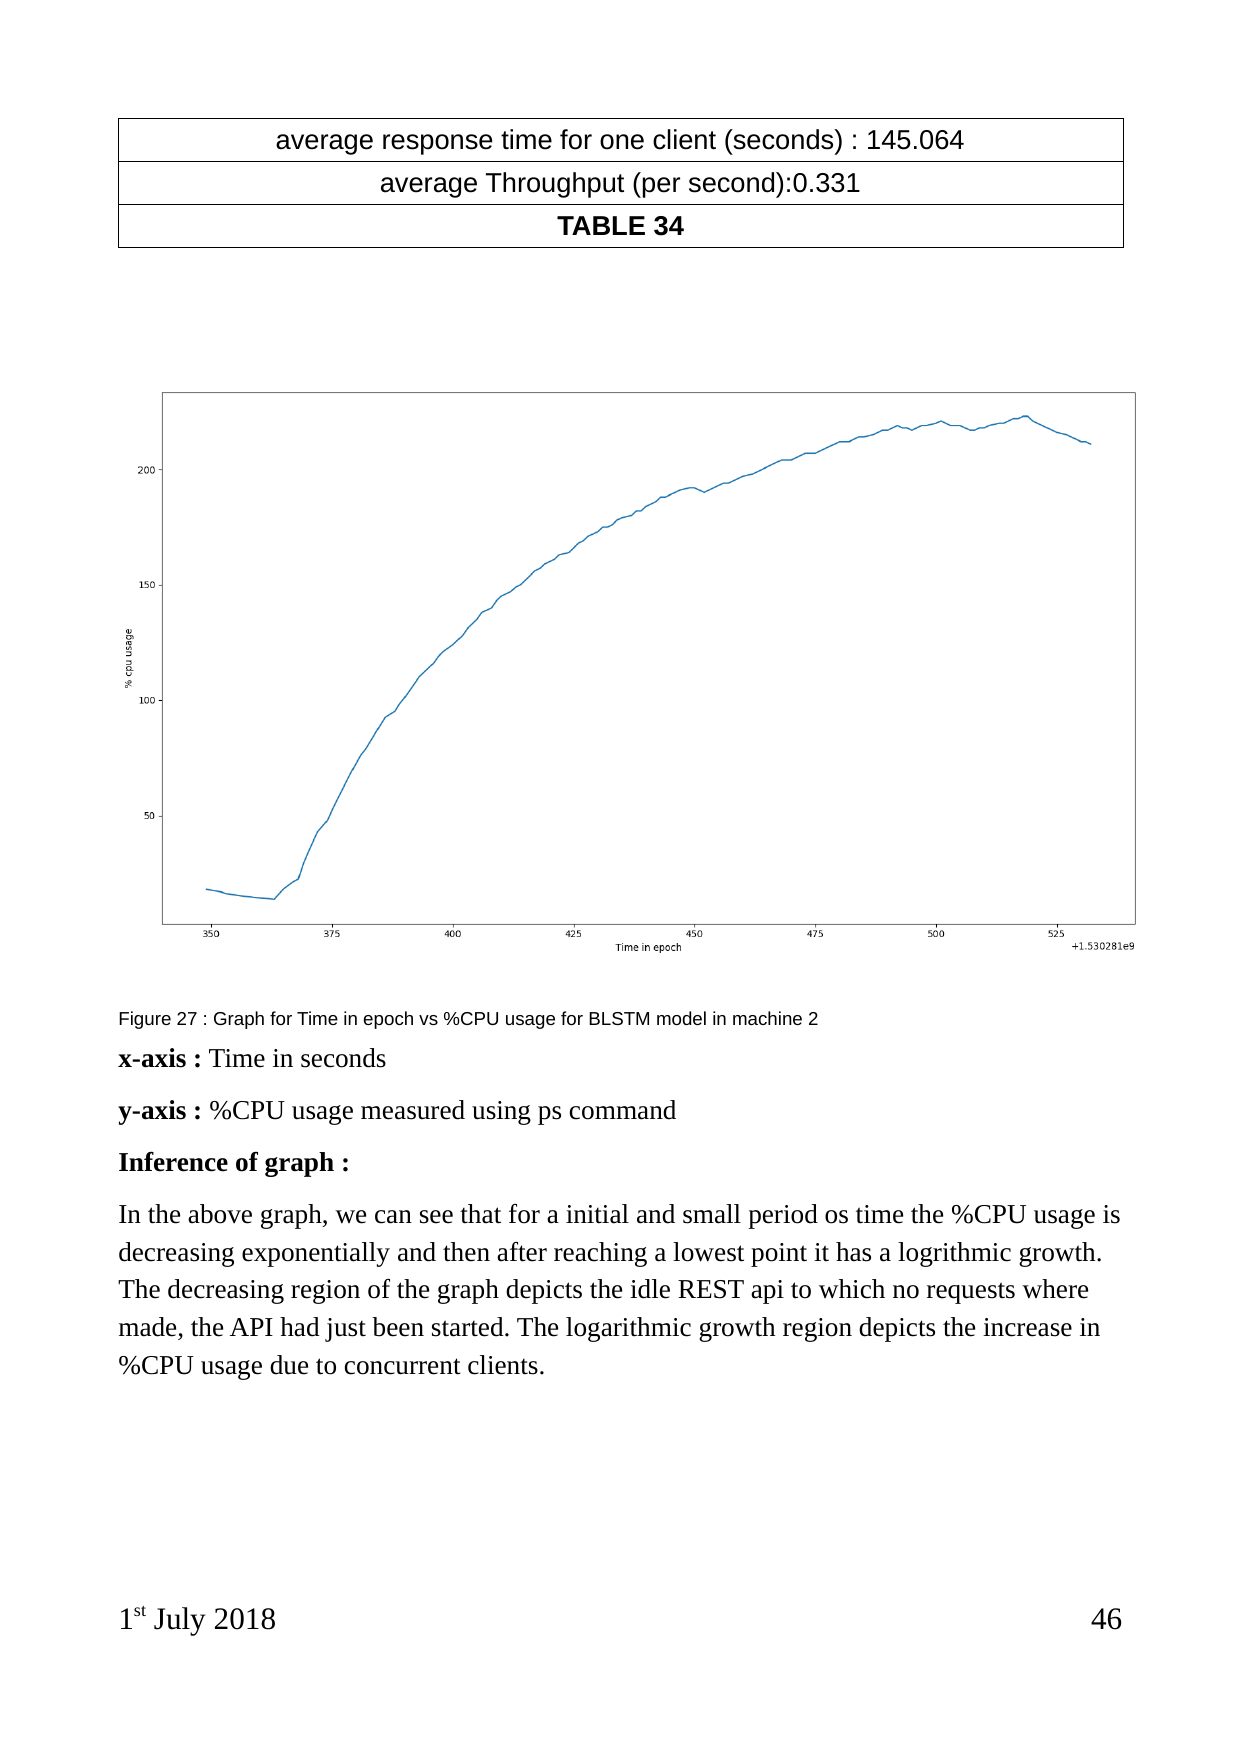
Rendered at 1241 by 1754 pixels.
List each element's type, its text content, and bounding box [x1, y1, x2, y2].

table_cell average response time for one client (seconds) : 145.064 [119, 119, 1123, 161]
text x-axis : Time in seconds [118, 1042, 1122, 1073]
text In the above graph, we can see that for a initial and small period os time the %CPU usage is decreasing exponentially and then after reaching a lowest point it has a logrithmic growth. The decreasing region of the graph depicts the idle REST api to which no requests where made, the API had just been started. The logarithmic growth region depicts the increase in %CPU usage due to concurrent clients. [118, 1198, 1122, 1380]
table_cell TABLE 34 [119, 205, 1123, 247]
text y-axis : %CPU usage measured using ps command [118, 1094, 1122, 1125]
subtitle Figure 27 : Graph for Time in epoch vs %CPU usage for BLSTM model in machine 2 [118, 1008, 1122, 1029]
picture [121, 385, 1152, 962]
text Inference of graph : [118, 1146, 1122, 1177]
table_cell average Throughput (per second):0.331 [119, 162, 1123, 204]
